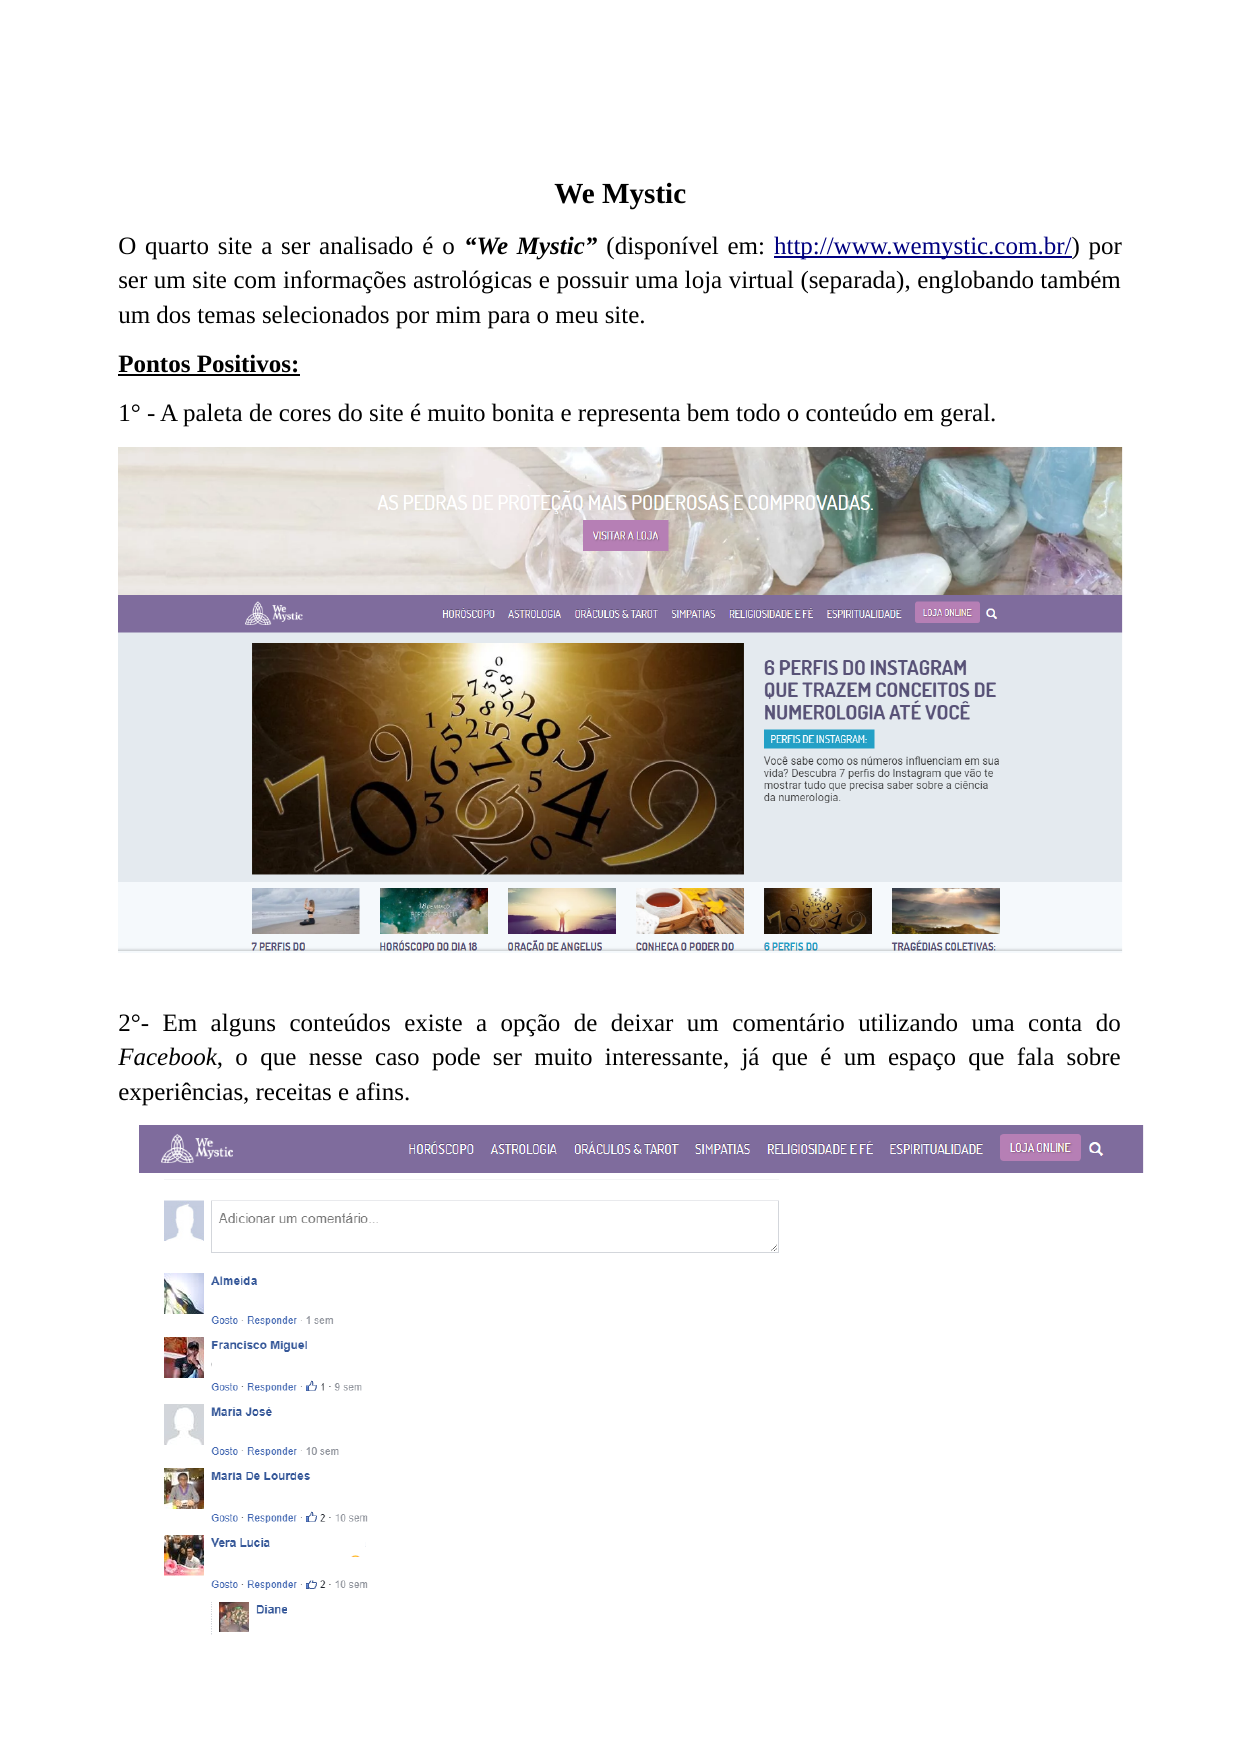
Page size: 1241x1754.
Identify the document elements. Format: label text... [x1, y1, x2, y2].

picture [118, 447, 1123, 953]
text We Mystic [118, 176, 1122, 210]
text Pontos Positivos: [118, 349, 1122, 378]
text 2°- Em alguns conteúdos existe a opção de deixar um comentário utilizando uma conta do Facebook, o que nesse caso pode ser muito interessante, já que é um espaço que fala sobre experiências, receitas e afins. [118, 1008, 1122, 1105]
text O quarto site a ser analisado é o “We Mystic” (disponível em: http://www.wemystic.com.br/) por ser um site com informações astrológicas e possuir uma loja virtual (separada), englobando também um dos temas selecionados por mim para o meu site. [118, 231, 1122, 329]
picture [139, 1125, 1144, 1635]
text 1° - A paleta de cores do site é muito bonita e representa bem todo o conteúdo em geral. [118, 398, 1122, 427]
